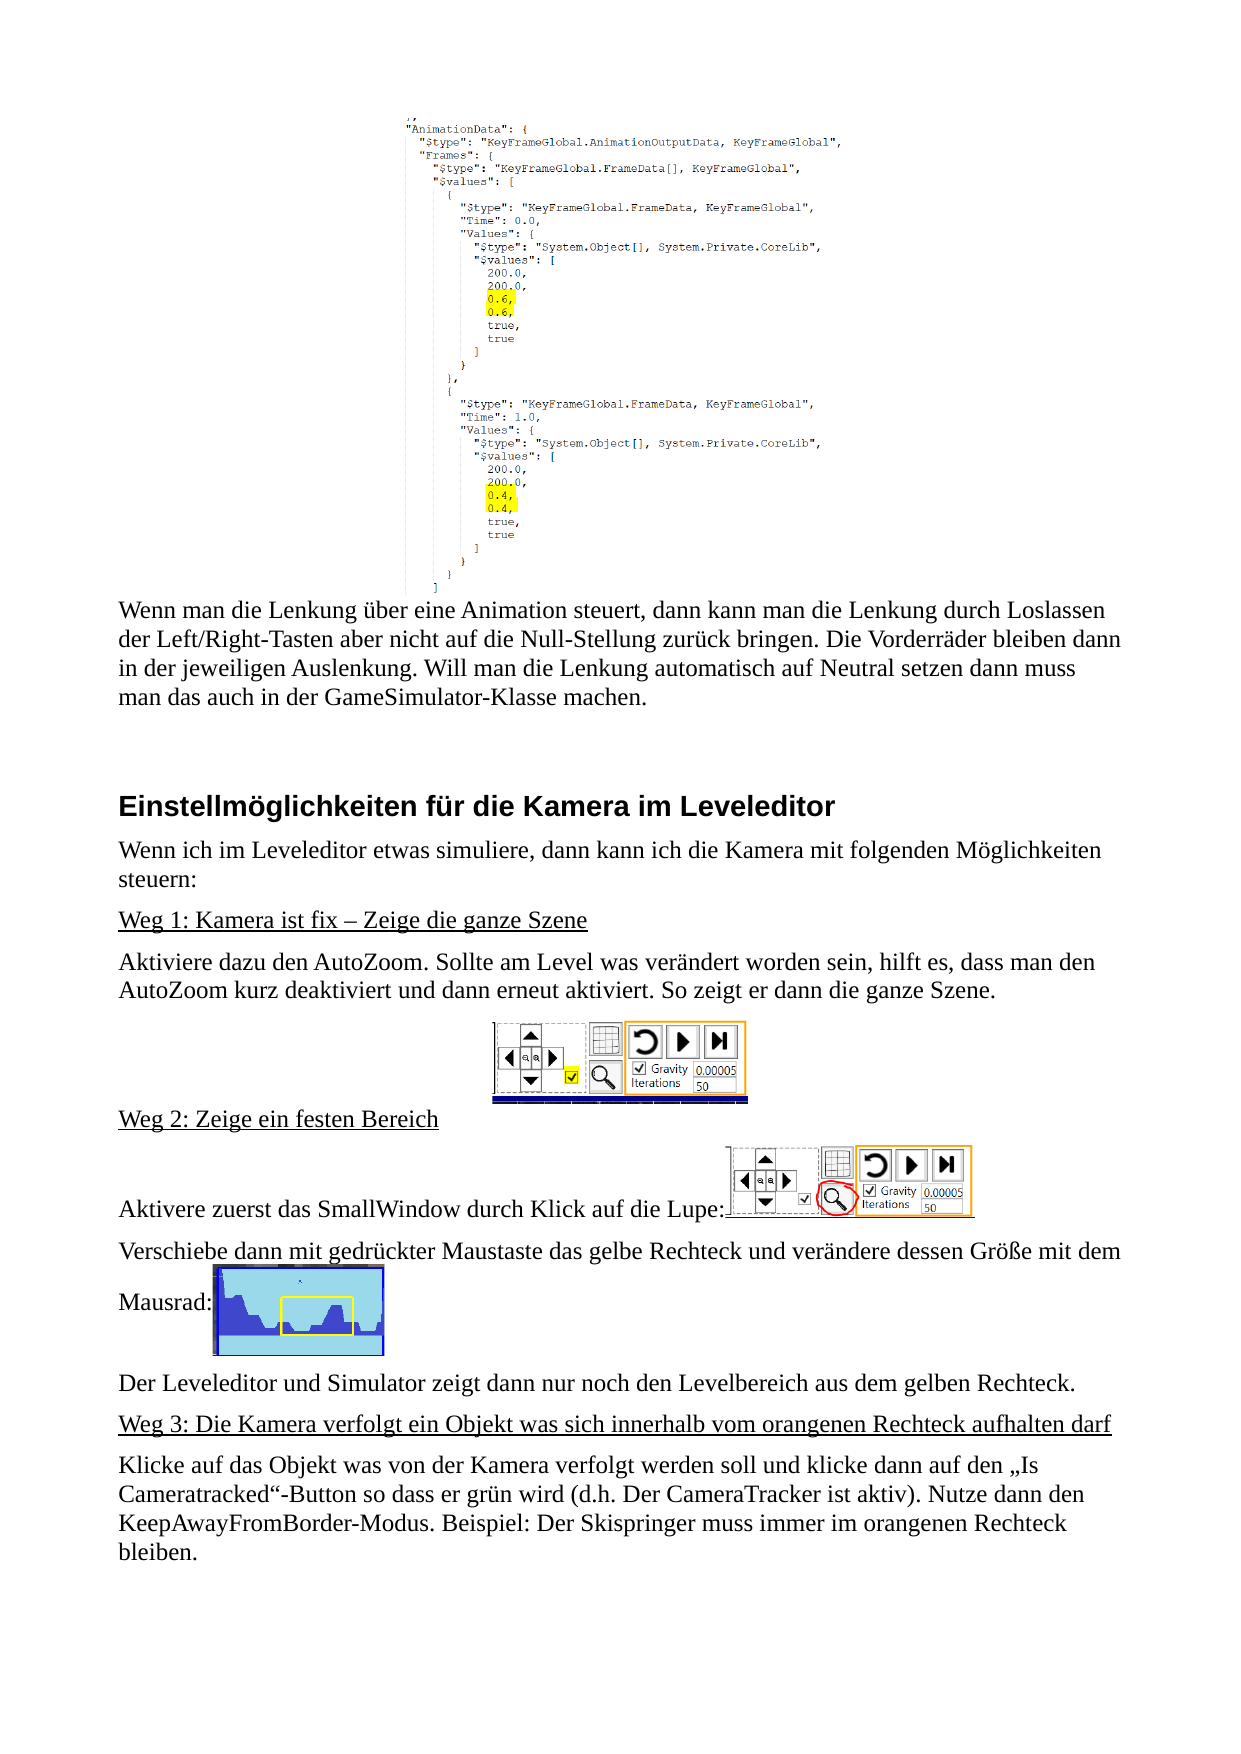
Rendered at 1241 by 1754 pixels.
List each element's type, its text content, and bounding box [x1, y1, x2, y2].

text Verschiebe dann mit gedrückter Maustaste das gelbe Rechteck und verändere dessen Größe mit dem Mausrad: [118, 1236, 1122, 1356]
subtitle Einstellmöglichkeiten für die Kamera im Leveleditor [118, 789, 1122, 823]
text Weg 3: Die Kamera verfolgt ein Objekt was sich innerhalb vom orangenen Rechteck aufhalten darf [118, 1409, 1122, 1438]
picture [492, 1016, 748, 1104]
text Wenn ich im Leveleditor etwas simuliere, dann kann ich die Kamera mit folgenden Möglichkeiten steuern: [118, 835, 1122, 893]
text Wenn man die Lenkung über eine Animation steuert, dann kann man die Lenkung durch Loslassen der Left/Right-Tasten aber nicht auf die Null-Stellung zurück bringen. Die Vorderräder bleiben dann in der jeweiligen Auslenkung. Will man die Lenkung automatisch auf Neutral setzen dann muss man das auch in der GameSimulator-Klasse machen. [118, 118, 1122, 711]
text Aktiviere dazu den AutoZoom. Sollte am Level was verändert worden sein, hilft es, dass man den AutoZoom kurz deaktiviert und dann erneut aktiviert. So zeigt er dann die ganze Szene. [118, 947, 1122, 1004]
text Aktivere zuerst das SmallWindow durch Klick auf die Lupe: [118, 1145, 1122, 1223]
picture [725, 1145, 975, 1218]
picture [212, 1264, 385, 1356]
text Weg 2: Zeige ein festen Bereich [118, 1017, 1122, 1133]
picture [394, 118, 846, 596]
text Klicke auf das Objekt was von der Kamera verfolgt werden soll und klicke dann auf den „Is Cameratracked“-Button so dass er grün wird (d.h. Der CameraTracker ist aktiv). Nutze dann den KeepAwayFromBorder-Modus. Beispiel: Der Skispringer muss immer im orangenen Rechteck bleiben. [118, 1451, 1122, 1566]
text Der Leveleditor und Simulator zeigt dann nur noch den Levelbereich aus dem gelben Rechteck. [118, 1368, 1122, 1397]
text Weg 1: Kamera ist fix – Zeige die ganze Szene [118, 905, 1122, 934]
